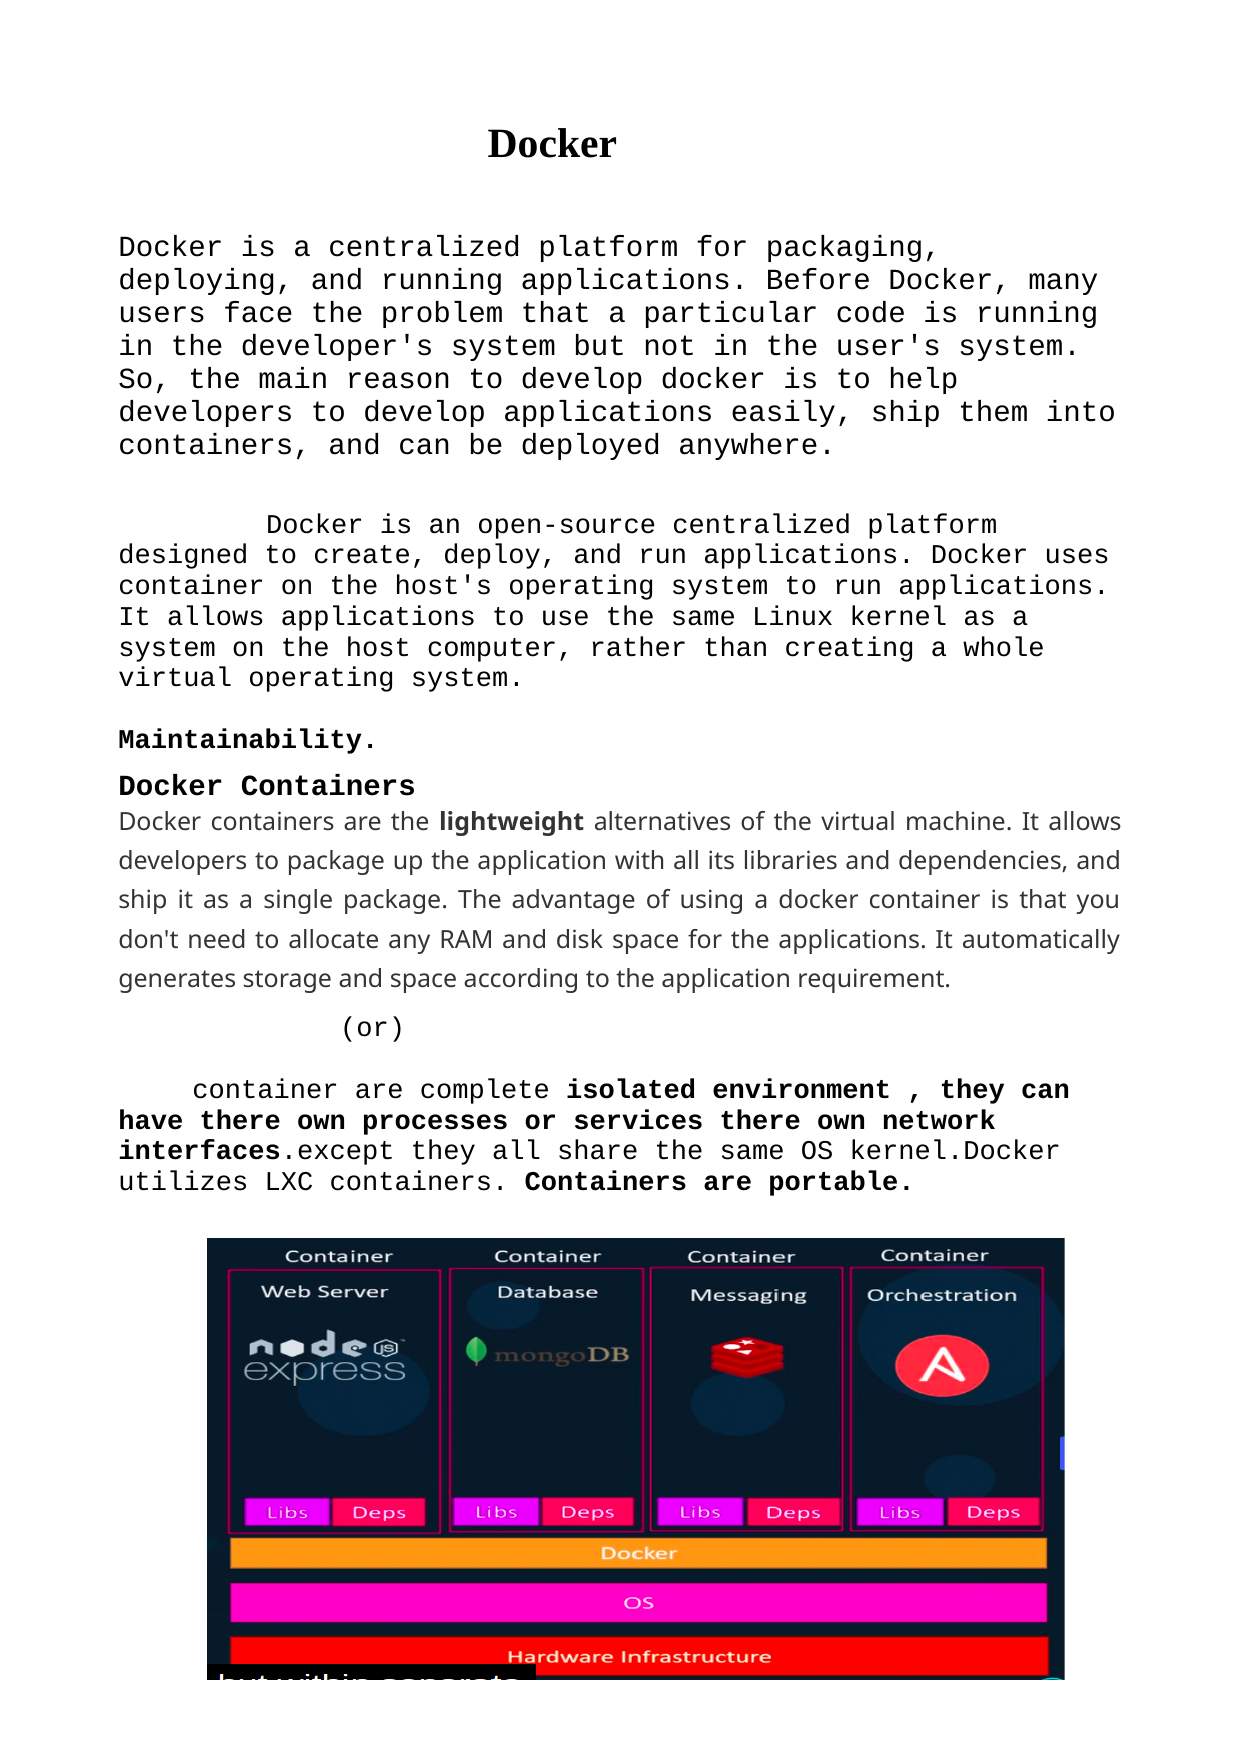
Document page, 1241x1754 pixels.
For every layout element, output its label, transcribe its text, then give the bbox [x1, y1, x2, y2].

text Docker containers are the lightweight alternatives of the virtual machine. It allows developers to package up the application with all its libraries and dependencies, and ship it as a single package. The advantage of using a docker container is that you don't need to allocate any RAM and disk space for the applications. It automatically generates storage and space according to the application requirement. [118, 804, 1122, 994]
text (or) [118, 1014, 1122, 1045]
text Docker [118, 118, 1122, 166]
subtitle Docker Containers [118, 771, 1122, 804]
text container are complete isolated environment , they can have there own processes or services there own network interfaces.except they all share the same OS kernel.Docker utilizes LXC containers. Containers are portable. [118, 1076, 1122, 1199]
text Docker is a centralized platform for packaging, deploying, and running applications. Before Docker, many users face the problem that a particular code is running in the developer's system but not in the user's system. So, the main reason to develop docker is to help developers to develop applications easily, ship them into containers, and can be deployed anywhere. [118, 232, 1122, 463]
text Maintainability. [118, 726, 1122, 756]
text Docker is an open-source centralized platform designed to create, deploy, and run applications. Docker uses container on the host's operating system to run applications. It allows applications to use the same Linux kernel as a system on the host computer, rather than creating a whole virtual operating system. [118, 510, 1122, 695]
